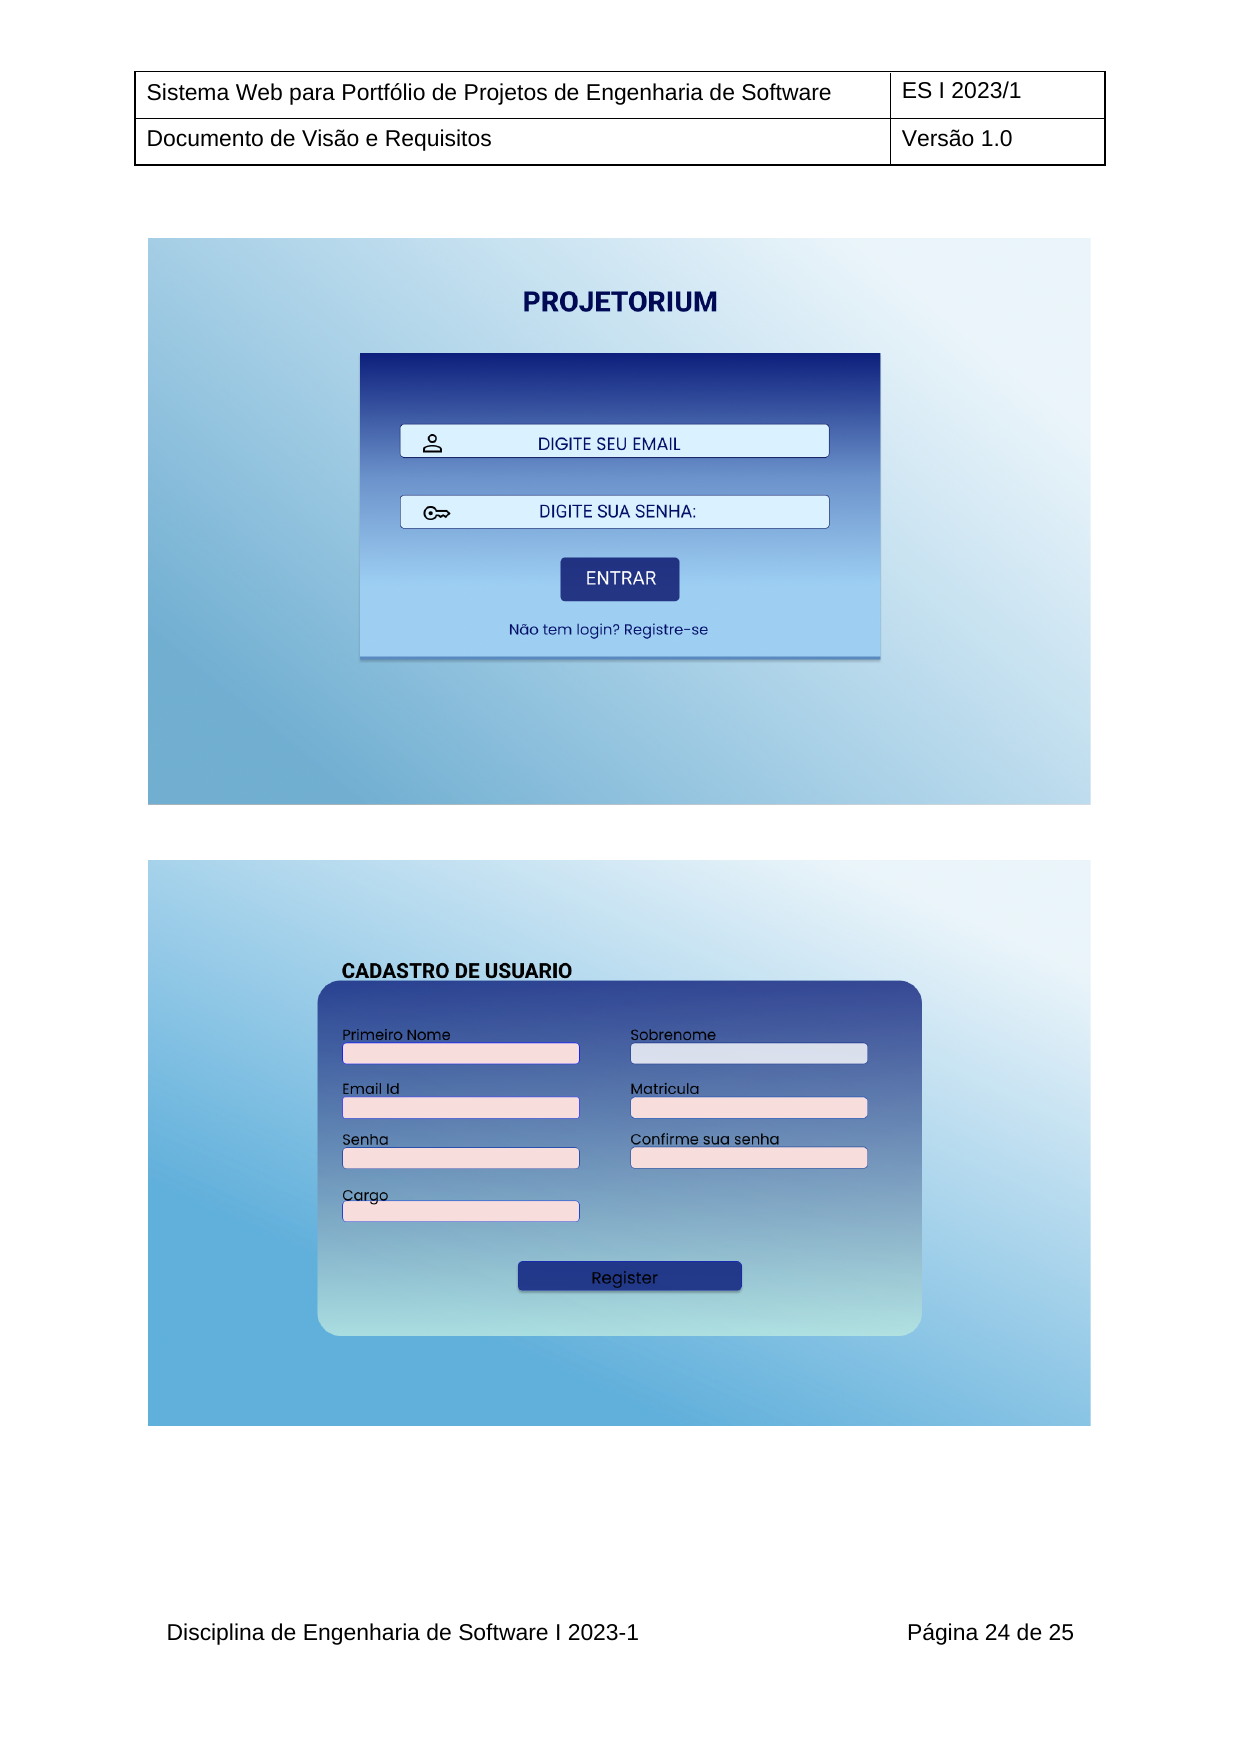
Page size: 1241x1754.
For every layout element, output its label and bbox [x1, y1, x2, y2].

picture [148, 239, 1091, 1425]
